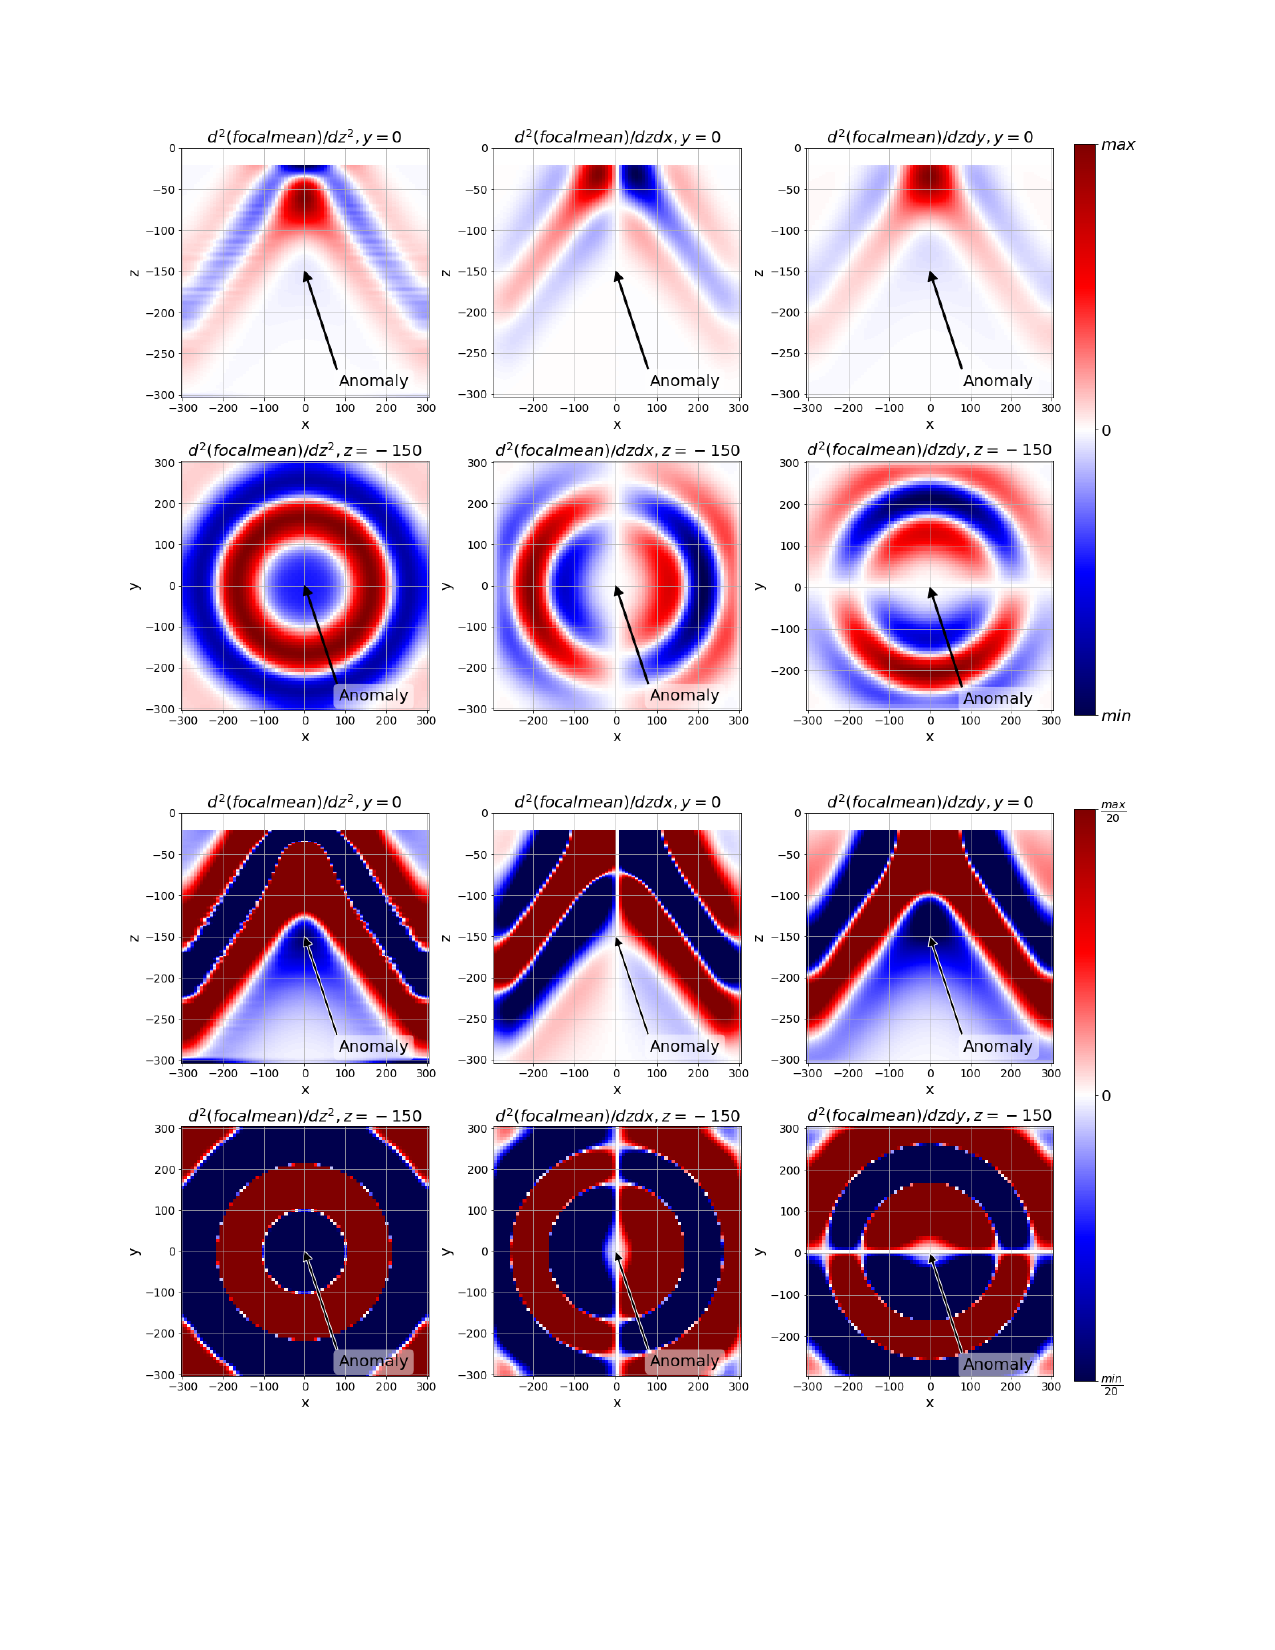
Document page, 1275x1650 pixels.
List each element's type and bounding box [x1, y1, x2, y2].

picture [118, 784, 1157, 1419]
picture [118, 118, 1157, 753]
